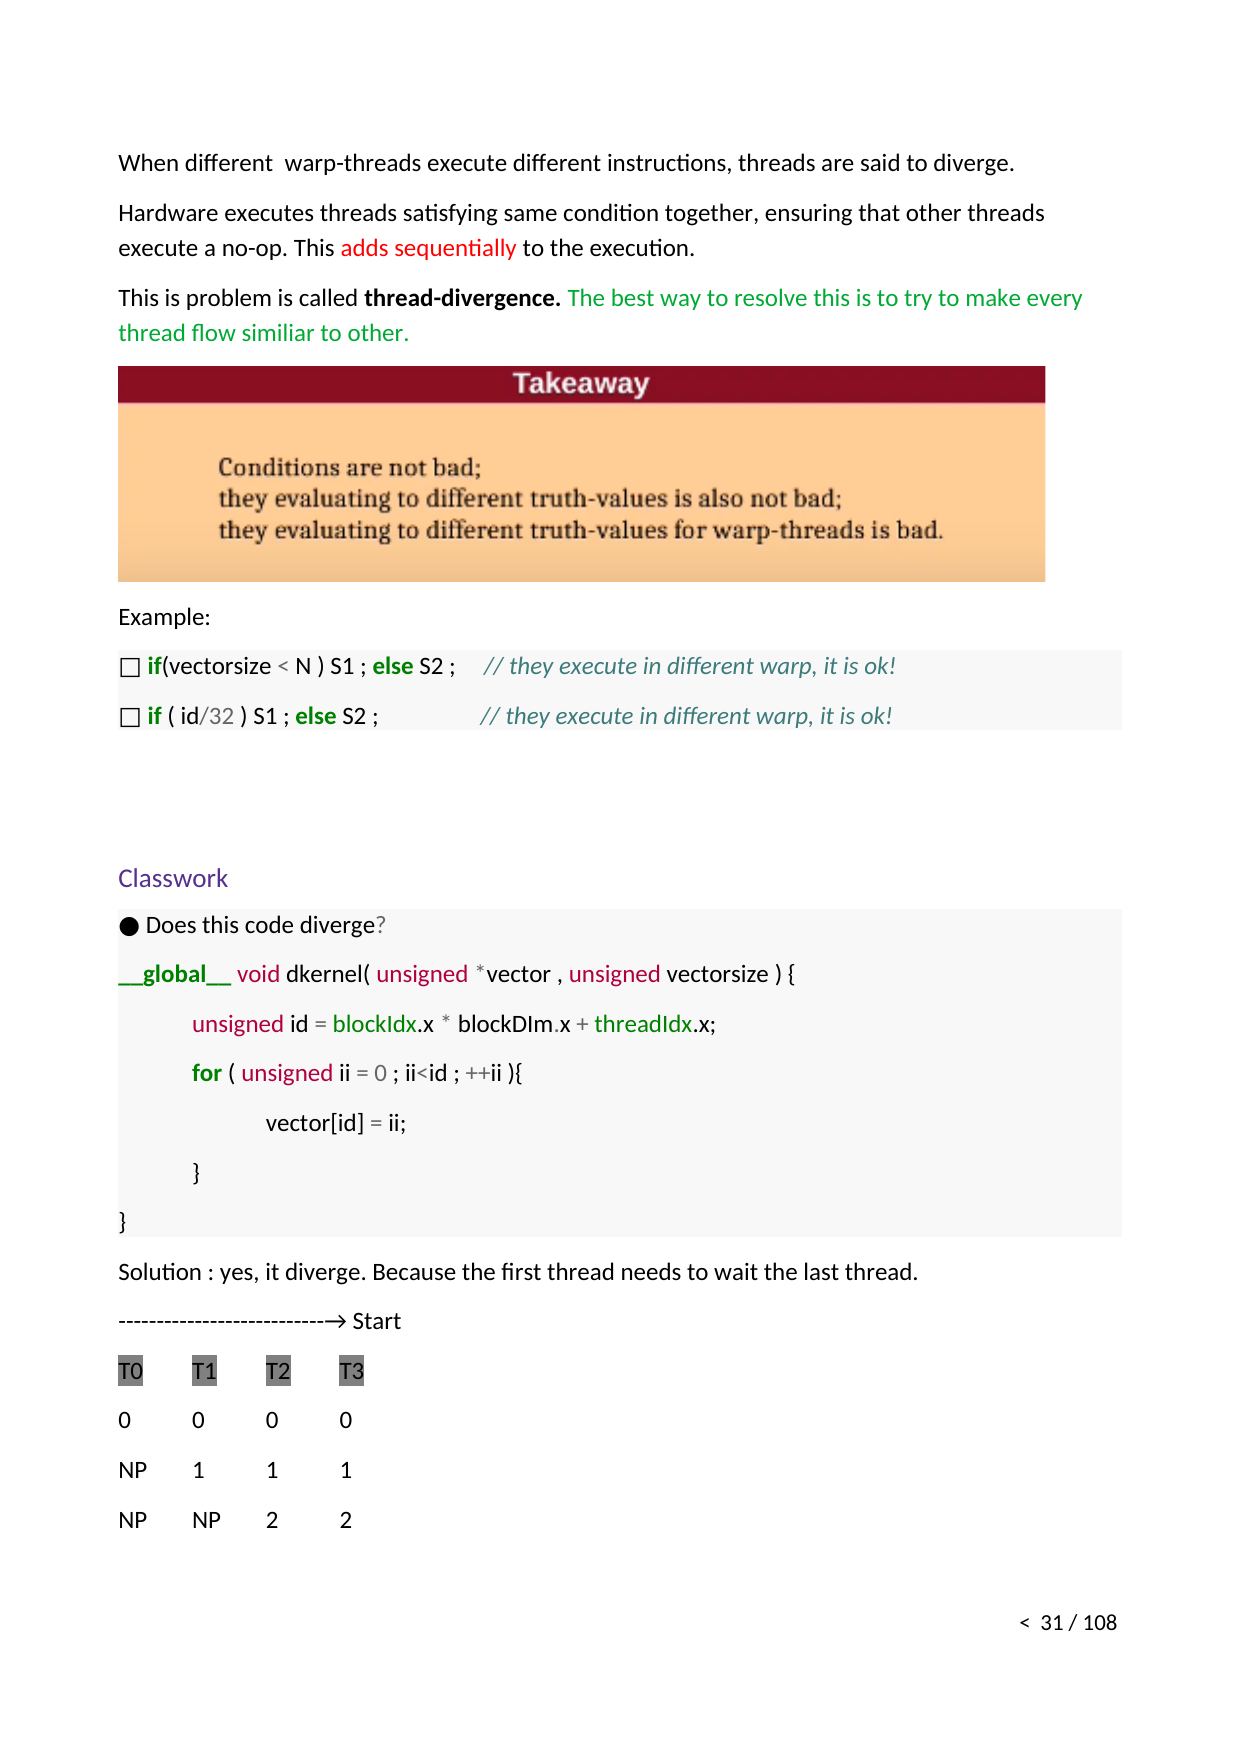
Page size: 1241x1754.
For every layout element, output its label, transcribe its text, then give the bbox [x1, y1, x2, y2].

text for ( unsigned ii = 0 ; ii<id ; ++ii ){ [118, 1058, 1122, 1088]
text □ if(vectorsize < N ) S1 ; else S2 ; // they execute in different warp, it is ok! [118, 650, 1122, 681]
text NP 1 1 1 [118, 1454, 1122, 1485]
text ---------------------------→ Start [118, 1306, 1122, 1336]
subtitle Classwork [118, 861, 1122, 894]
text vector[id] = ii; [118, 1107, 1122, 1138]
text } [118, 1157, 1122, 1187]
text This is problem is called thread-divergence. The best way to resolve this is to try to make every thread flow similiar to other. [118, 282, 1122, 347]
text Example: [118, 601, 1122, 631]
text unsigned id = blockIdx.x * blockDIm.x + threadIdx.x; [118, 1008, 1122, 1038]
picture [118, 366, 1046, 582]
text □ if ( id/32 ) S1 ; else S2 ; // they execute in different warp, it is ok! [118, 700, 1122, 730]
text 0 0 0 0 [118, 1405, 1122, 1435]
text When different warp-threads execute different instructions, threads are said to diverge. [118, 148, 1122, 178]
text __global__ void dkernel( unsigned *vector , unsigned vectorsize ) { [118, 958, 1122, 989]
text ● Does this code diverge? [118, 909, 1122, 939]
text T0 T1 T2 T3 [118, 1355, 1122, 1386]
text Hardware executes threads satisfying same condition together, ensuring that other threads execute a no-op. This adds sequentially to the execution. [118, 197, 1122, 263]
text NP NP 2 2 [118, 1504, 1122, 1534]
text Solution : yes, it diverge. Because the first thread needs to wait the last thread. [118, 1256, 1122, 1286]
text } [118, 1206, 1122, 1237]
